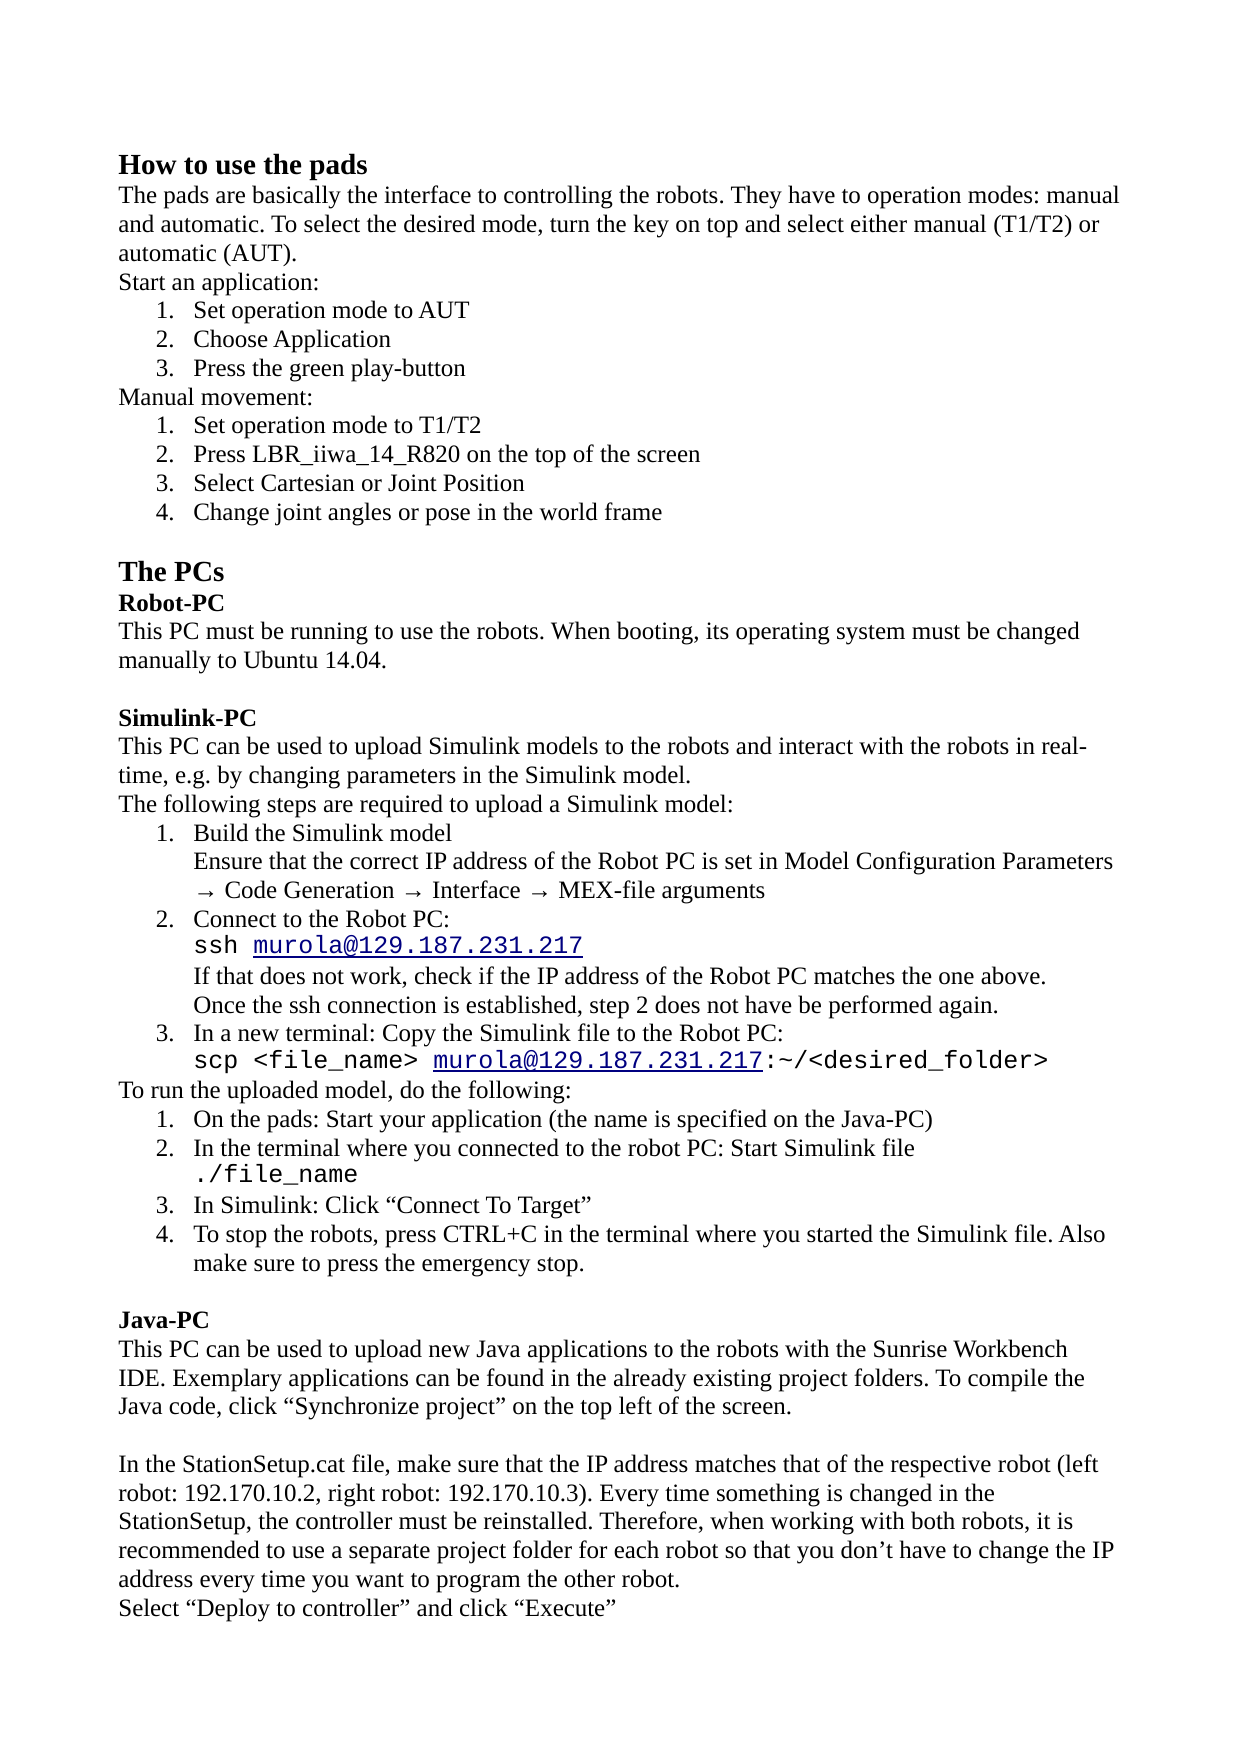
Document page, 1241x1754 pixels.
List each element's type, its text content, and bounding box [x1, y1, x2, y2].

list In the terminal where you connected to the robot PC: Start Simulink file ./file_name [156, 1133, 1122, 1190]
text This PC must be running to use the robots. When booting, its operating system must be changed manually to Ubuntu 14.04. [118, 616, 1122, 674]
text The following steps are required to upload a Simulink model: [118, 789, 1122, 818]
list Connect to the Robot PC: ssh murola@129.187.231.217 If that does not work, check if the IP address of the Robot PC matches the one above. [156, 904, 1122, 990]
text Start an application: [118, 267, 1122, 295]
text Once the ssh connection is established, step 2 does not have be performed again. [193, 990, 1122, 1018]
list To stop the robots, press CTRL+C in the terminal where you started the Simulink file. Also make sure to press the emergency stop. [156, 1219, 1122, 1276]
list Press LBR_iiwa_14_R820 on the top of the screen [156, 439, 1122, 468]
list Select Cartesian or Joint Position [156, 468, 1122, 497]
text Robot-PC [118, 588, 1122, 616]
text Select “Deploy to controller” and click “Execute” [118, 1593, 1122, 1621]
list Build the Simulink model Ensure that the correct IP address of the Robot PC is set in Model Configuration Parameters → Code Generation → Interface → MEX-file arguments [156, 818, 1122, 904]
text The PCs [118, 554, 1122, 588]
list Set operation mode to AUT [156, 295, 1122, 324]
text Manual movement: [118, 382, 1122, 410]
text Simulink-PC [118, 703, 1122, 731]
text Java-PC [118, 1305, 1122, 1334]
list Change joint angles or pose in the world frame [156, 497, 1122, 525]
list Set operation mode to T1/T2 [156, 410, 1122, 439]
text To run the uploaded model, do the following: [118, 1076, 1122, 1104]
list Choose Application [156, 324, 1122, 353]
text The pads are basically the interface to controlling the robots. They have to operation modes: manual and automatic. To select the desired mode, turn the key on top and select either manual (T1/T2) or automatic (AUT). [118, 180, 1122, 267]
list In Simulink: Click “Connect To Target” [156, 1190, 1122, 1219]
list In a new terminal: Copy the Simulink file to the Robot PC: scp <file_name> murola@129.187.231.217:~/<desired_folder> [156, 1018, 1122, 1076]
text How to use the pads [118, 147, 1122, 180]
text This PC can be used to upload Simulink models to the robots and interact with the robots in real-time, e.g. by changing parameters in the Simulink model. [118, 731, 1122, 789]
list On the pads: Start your application (the name is specified on the Java-PC) [156, 1104, 1122, 1133]
list Press the green play-button [156, 353, 1122, 382]
text This PC can be used to upload new Java applications to the robots with the Sunrise Workbench IDE. Exemplary applications can be found in the already existing project folders. To compile the Java code, click “Synchronize project” on the top left of the screen. [118, 1334, 1122, 1420]
text In the StationSetup.cat file, make sure that the IP address matches that of the respective robot (left robot: 192.170.10.2, right robot: 192.170.10.3). Every time something is changed in the StationSetup, the controller must be reinstalled. Therefore, when working with both robots, it is recommended to use a separate project folder for each robot so that you don’t have to change the IP address every time you want to program the other robot. [118, 1449, 1122, 1593]
